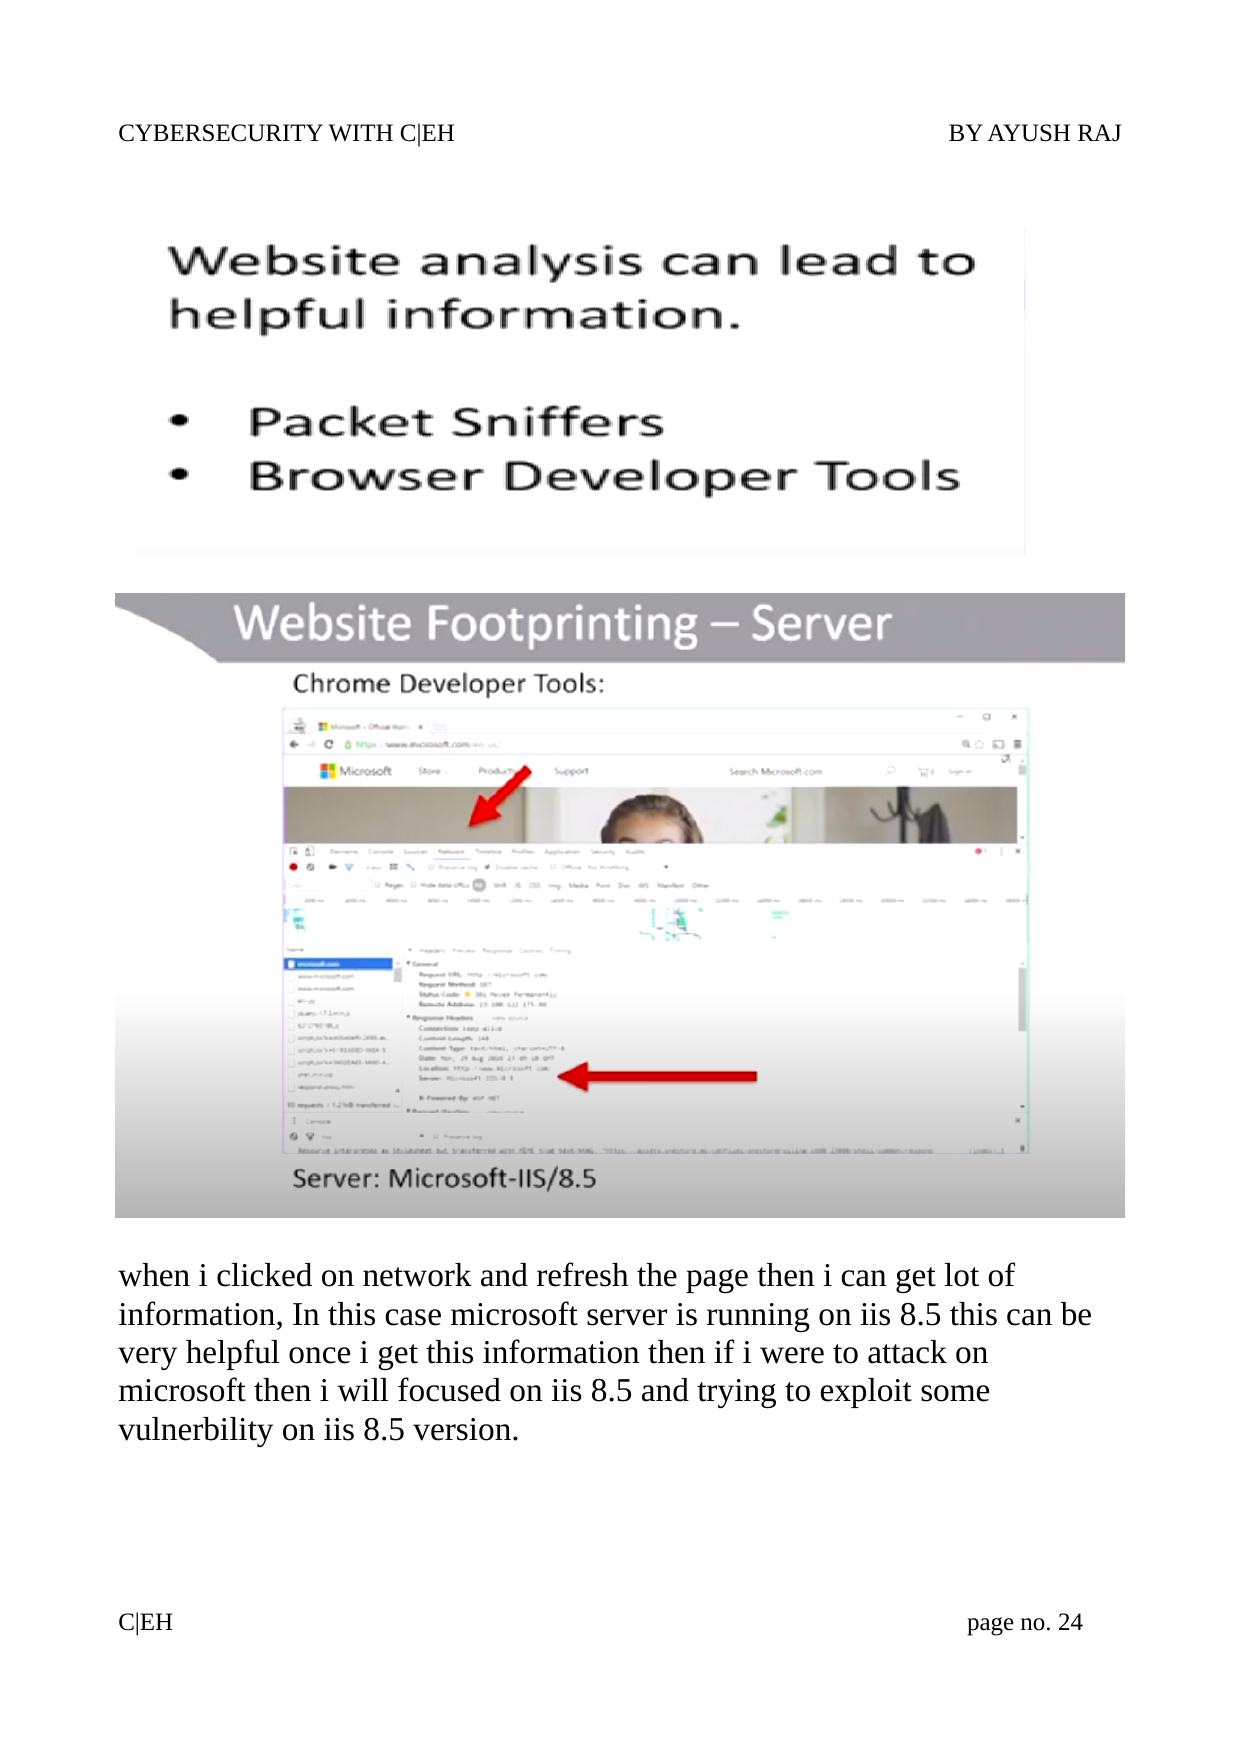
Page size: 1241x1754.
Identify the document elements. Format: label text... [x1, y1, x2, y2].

picture [133, 202, 1026, 555]
text when i clicked on network and refresh the page then i can get lot of information, In this case microsoft server is running on iis 8.5 this can be very helpful once i get this information then if i were to attack on microsoft then i will focused on iis 8.5 and trying to exploit some vulnerbility on iis 8.5 version. [118, 1256, 1122, 1447]
picture [115, 593, 1126, 1218]
